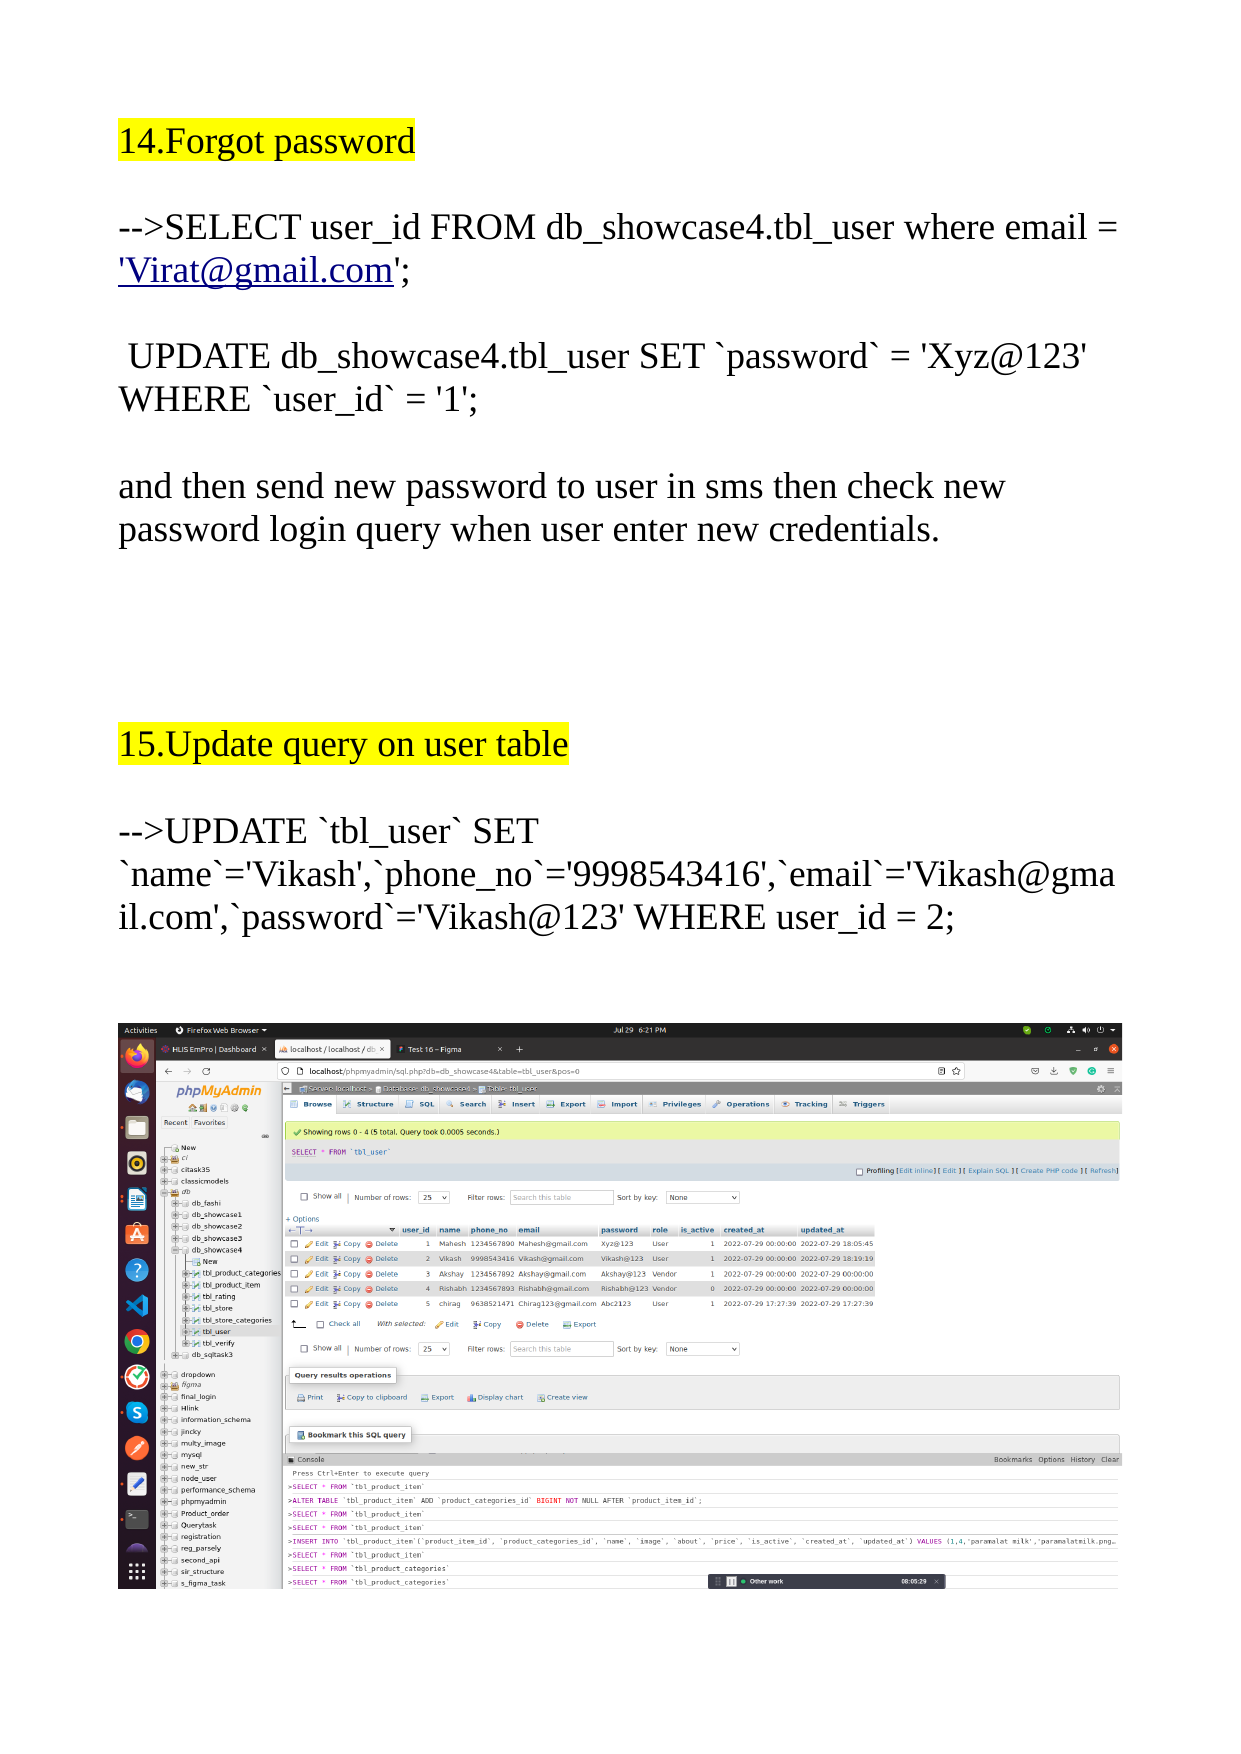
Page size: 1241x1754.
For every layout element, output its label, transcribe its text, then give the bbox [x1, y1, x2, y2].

text UPDATE db_showcase4.tbl_user SET `password` = 'Xyz@123' WHERE `user_id` = '1'; [118, 334, 1122, 420]
text 15.Update query on user table [118, 722, 1122, 765]
picture [118, 1023, 1123, 1589]
text 14.Forgot password [118, 118, 1122, 161]
text -->UPDATE `tbl_user` SET `name`='Vikash',`phone_no`='9998543416',`email`='Vikash@gmail.com',`password`='Vikash@123' WHERE user_id = 2; [118, 808, 1122, 937]
text -->SELECT user_id FROM db_showcase4.tbl_user where email = 'Virat@gmail.com'; [118, 204, 1122, 291]
text and then send new password to user in sms then check new password login query when user enter new credentials. [118, 463, 1122, 549]
